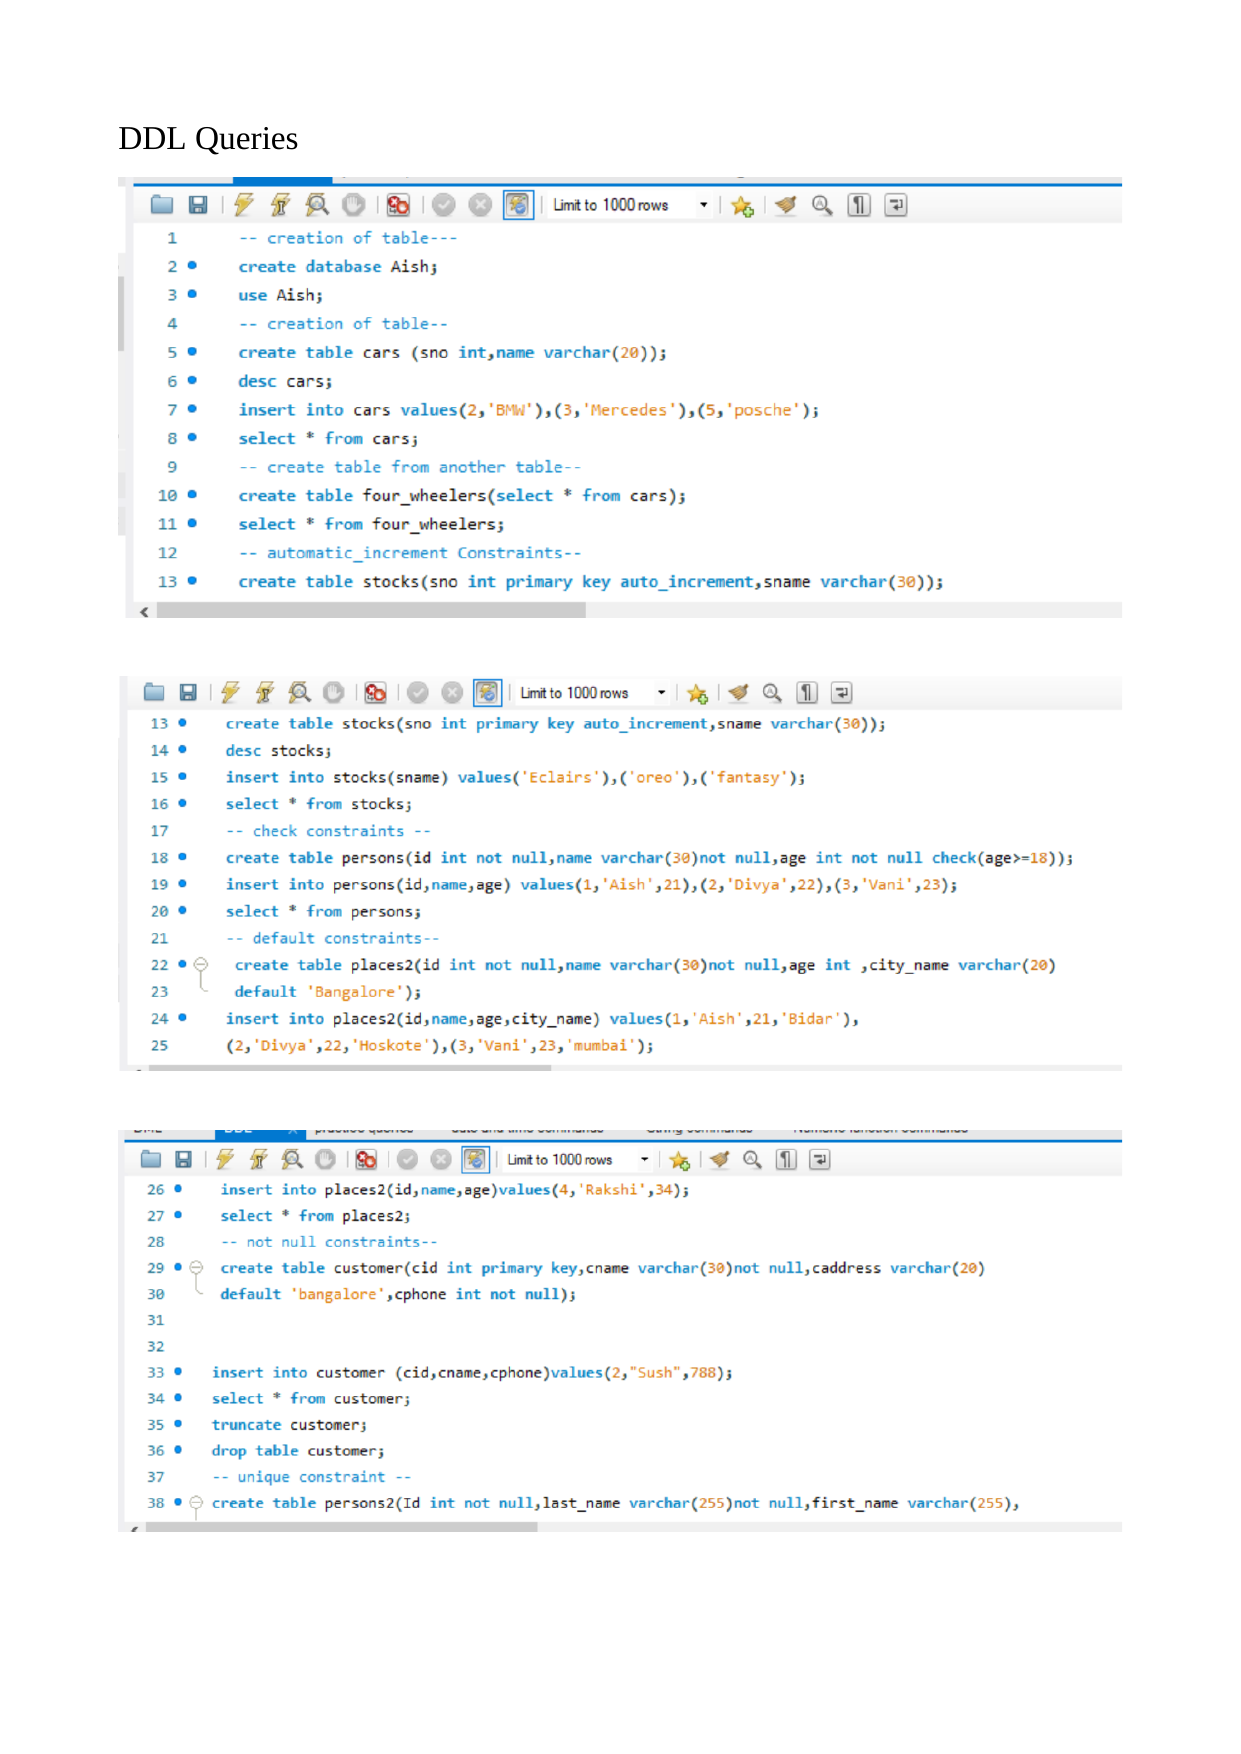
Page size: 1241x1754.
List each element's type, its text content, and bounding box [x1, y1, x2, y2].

text DDL Queries [118, 118, 1122, 156]
picture [118, 177, 1123, 618]
picture [118, 1130, 1123, 1532]
picture [118, 676, 1123, 1071]
